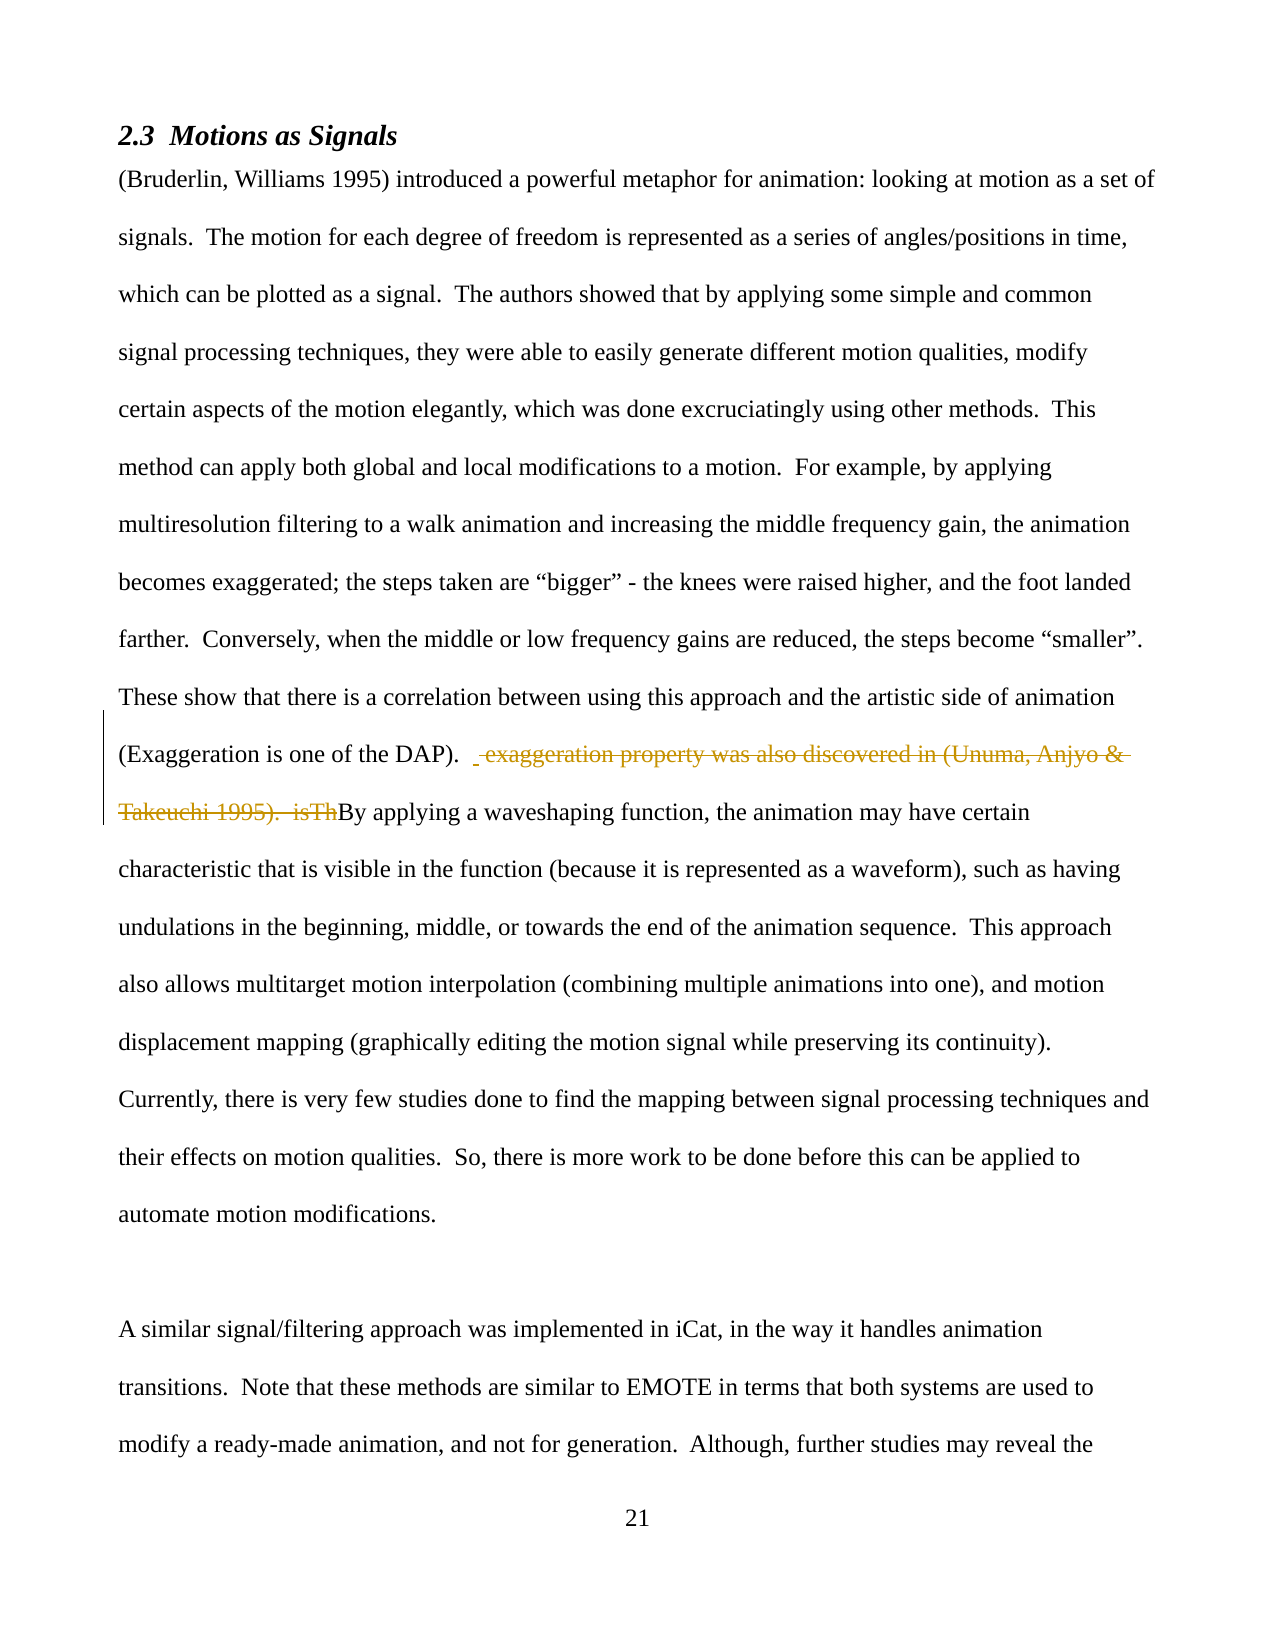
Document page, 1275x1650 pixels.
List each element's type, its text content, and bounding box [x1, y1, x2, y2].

subtitle 2.3 Motions as Signals [118, 118, 1157, 152]
text (Bruderlin, Williams 1995) introduced a powerful metaphor for animation: looking at motion as a set of signals. The motion for each degree of freedom is represented as a series of angles/positions in time, which can be plotted as a signal. The authors showed that by applying some simple and common signal processing techniques, they were able to easily generate different motion qualities, modify certain aspects of the motion elegantly, which was done excruciatingly using other methods. This method can apply both global and local modifications to a motion. For example, by applying multiresolution filtering to a walk animation and increasing the middle frequency gain, the animation becomes exaggerated; the steps taken are “bigger” - the knees were raised higher, and the foot landed farther. Conversely, when the middle or low frequency gains are reduced, the steps become “smaller”. These show that there is a correlation between using this approach and the artistic side of animation (Exaggeration is one of the DAP). By applying a waveshaping function, the animation may have certain characteristic that is visible in the function (because it is represented as a waveform), such as having undulations in the beginning, middle, or towards the end of the animation sequence. This approach also allows multitarget motion interpolation (combining multiple animations into one), and motion displacement mapping (graphically editing the motion signal while preserving its continuity). Currently, there is very few studies done to find the mapping between signal processing techniques and their effects on motion qualities. So, there is more work to be done before this can be applied to automate motion modifications. [118, 164, 1157, 1228]
text A similar signal/filtering approach was implemented in iCat, in the way it handles animation transitions. Note that these methods are similar to EMOTE in terms that both systems are used to modify a ready-made animation, and not for generation. Although, further studies may reveal the [118, 1314, 1157, 1458]
